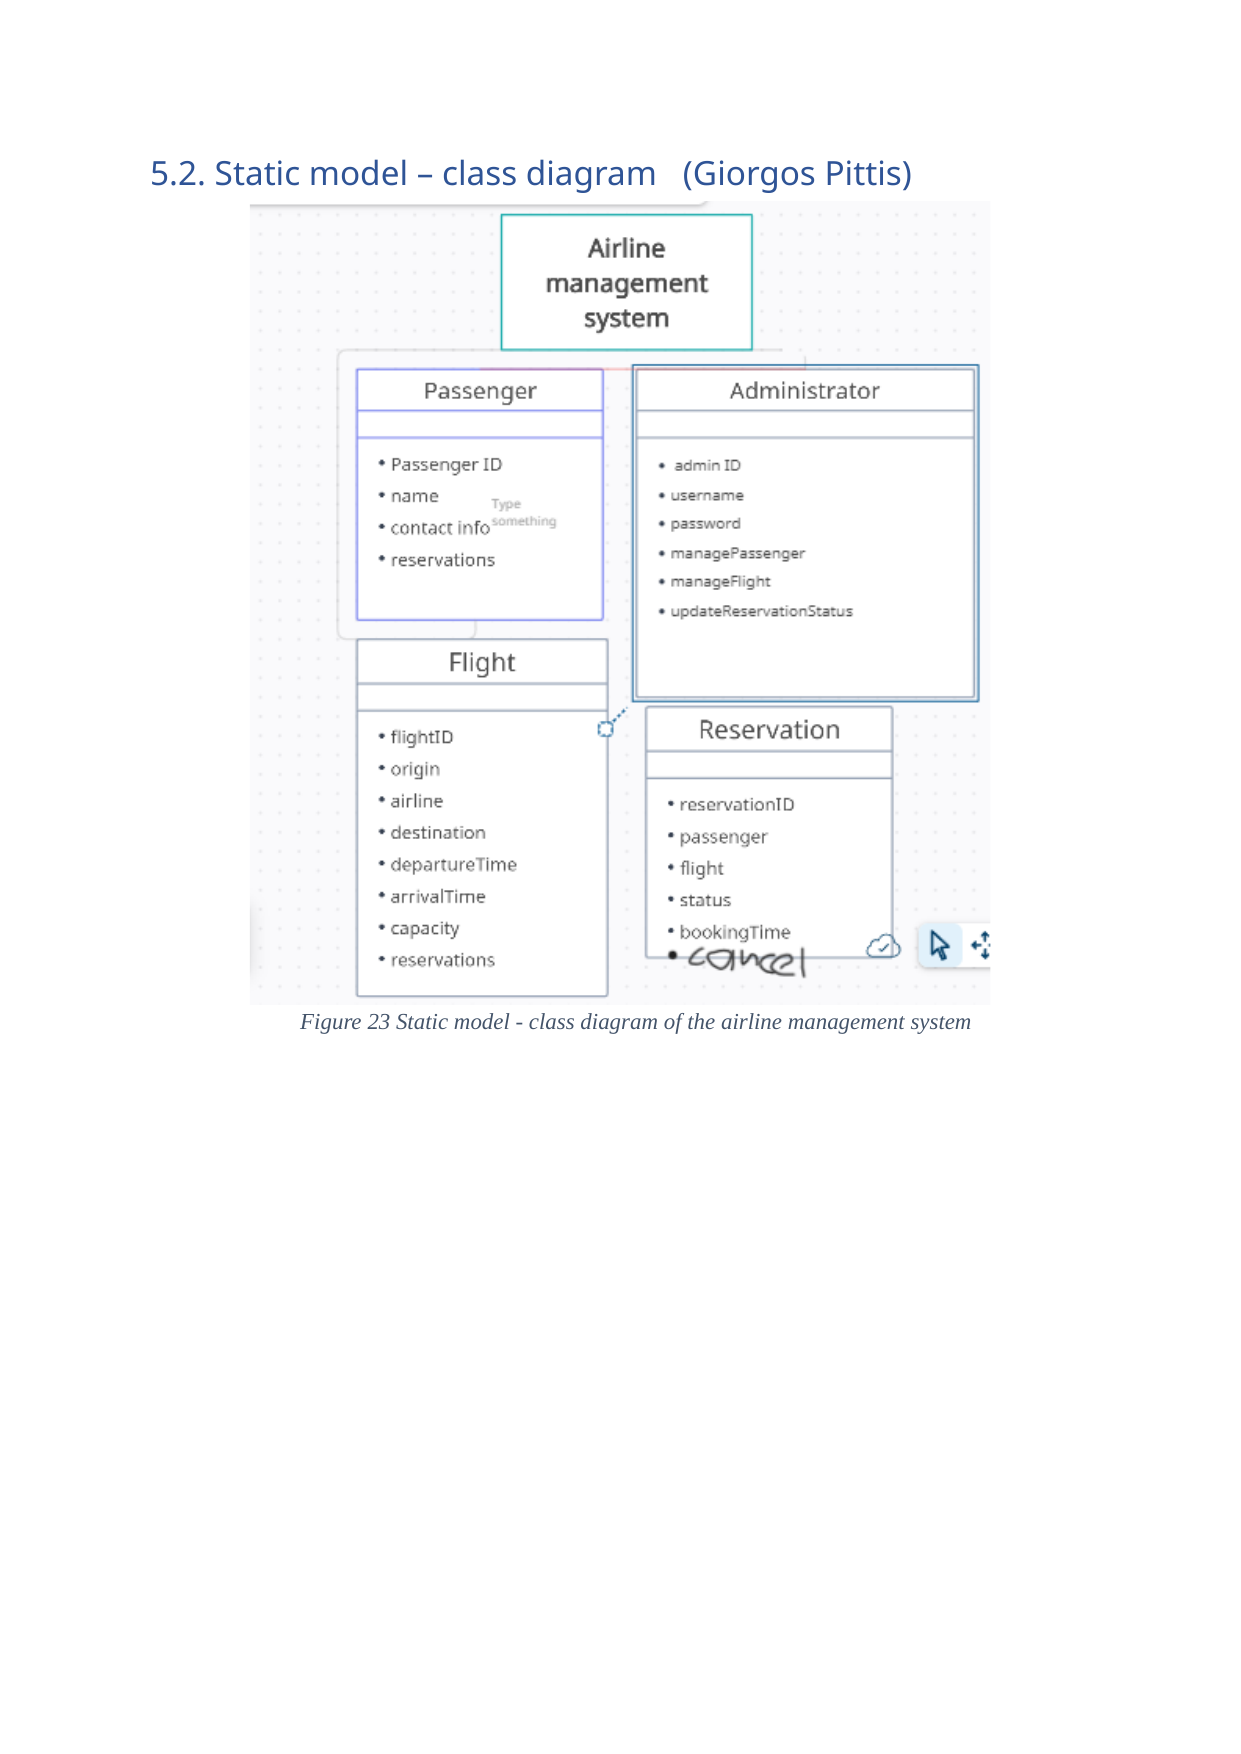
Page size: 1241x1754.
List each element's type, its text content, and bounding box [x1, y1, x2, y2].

subtitle 5.2. Static model – class diagram (Giorgos Pittis) [150, 150, 1090, 195]
text Figure 23 Static model - class diagram of the airline management system [225, 199, 1090, 1034]
picture [249, 201, 991, 1005]
